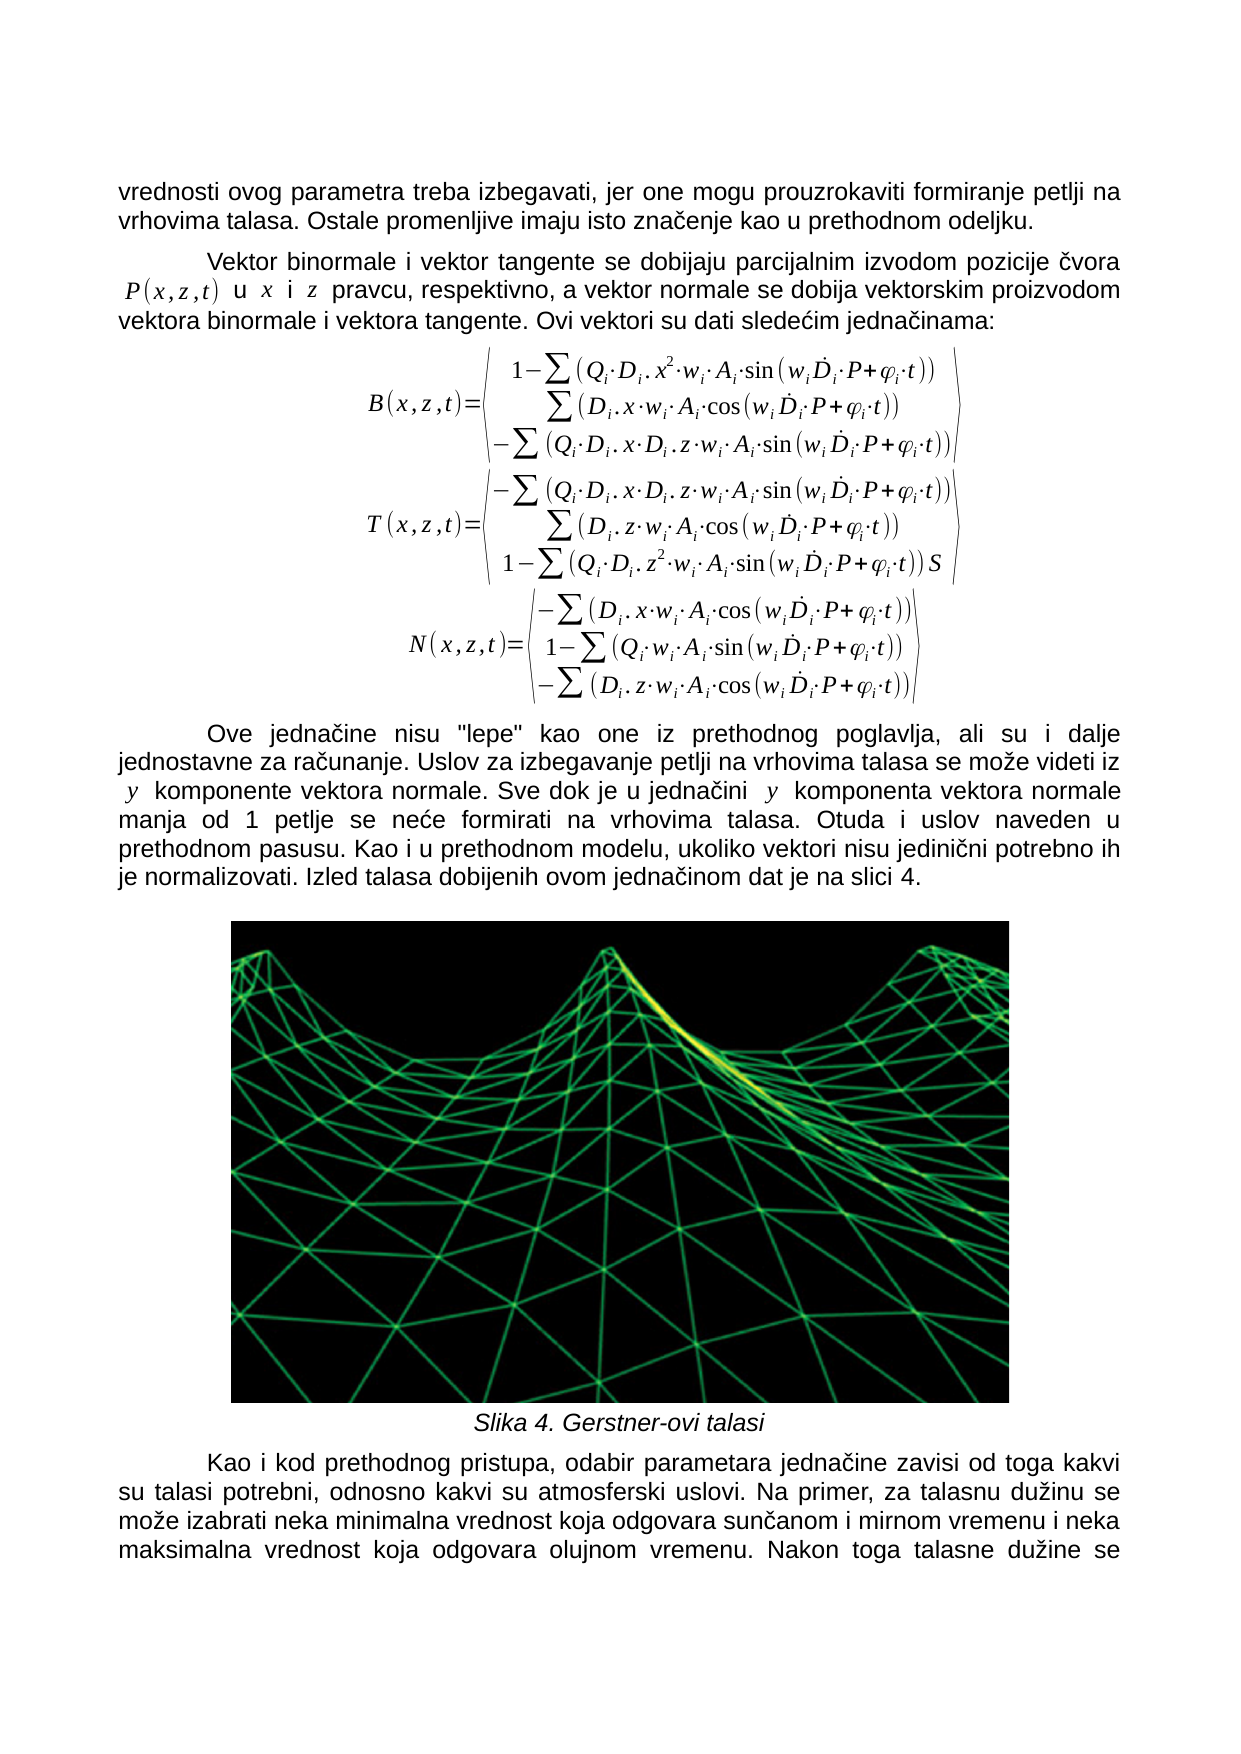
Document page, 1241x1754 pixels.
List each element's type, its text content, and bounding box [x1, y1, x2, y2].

text U ovim jednačinama je parametar koji kontroliše strminu talasa. Za svaki talas vrednost parametra jednaka 0 daje uobičajene okrugle sinusne talase opisane u prethodnom odeljku, a vrednost parametra daje talase sa oštrim vrhom. Veće vrednosti ovog parametra treba izbegavati, jer one mogu prouzrokaviti formiranje petlji na vrhovima talasa. Ostale promenljive imaju isto značenje kao u prethodnom odeljku. [118, 177, 1122, 235]
text Kao i kod prethodnog pristupa, odabir parametara jednačine zavisi od toga kakvi su talasi potrebni, odnosno kakvi su atmosferski uslovi. Na primer, za talasnu dužinu se može izabrati neka minimalna vrednost koja odgovara sunčanom i mirnom vremenu i neka maksimalna vrednost koja odgovara olujnom vremenu. Nakon toga talasne dužine se [118, 903, 1122, 1563]
text Vektor binormale i vektor tangente se dobijaju parcijalnim izvodom pozicije čvora u i pravcu, respektivno, a vektor normale se dobija vektorskim proizvodom vektora binormale i vektora tangente. Ovi vektori su dati sledećim jednačinama: [118, 247, 1122, 335]
text Ove jednačine nisu "lepe" kao one iz prethodnog poglavlja, ali su i dalje jednostavne za računanje. Uslov za izbegavanje petlji na vrhovima talasa se može videti iz komponente vektora normale. Sve dok je u jednačini komponenta vektora normale manja od 1 petlje se neće formirati na vrhovima talasa. Otuda i uslov naveden u prethodnom pasusu. Kao i u prethodnom modelu, ukoliko vektori nisu jedinični potrebno ih je normalizovati. Izled talasa dobijenih ovom jednačinom dat je na slici 4. [118, 718, 1122, 891]
text Slika 4. Gerstner-ovi talasi [231, 1403, 1009, 1437]
picture [231, 921, 1010, 1403]
